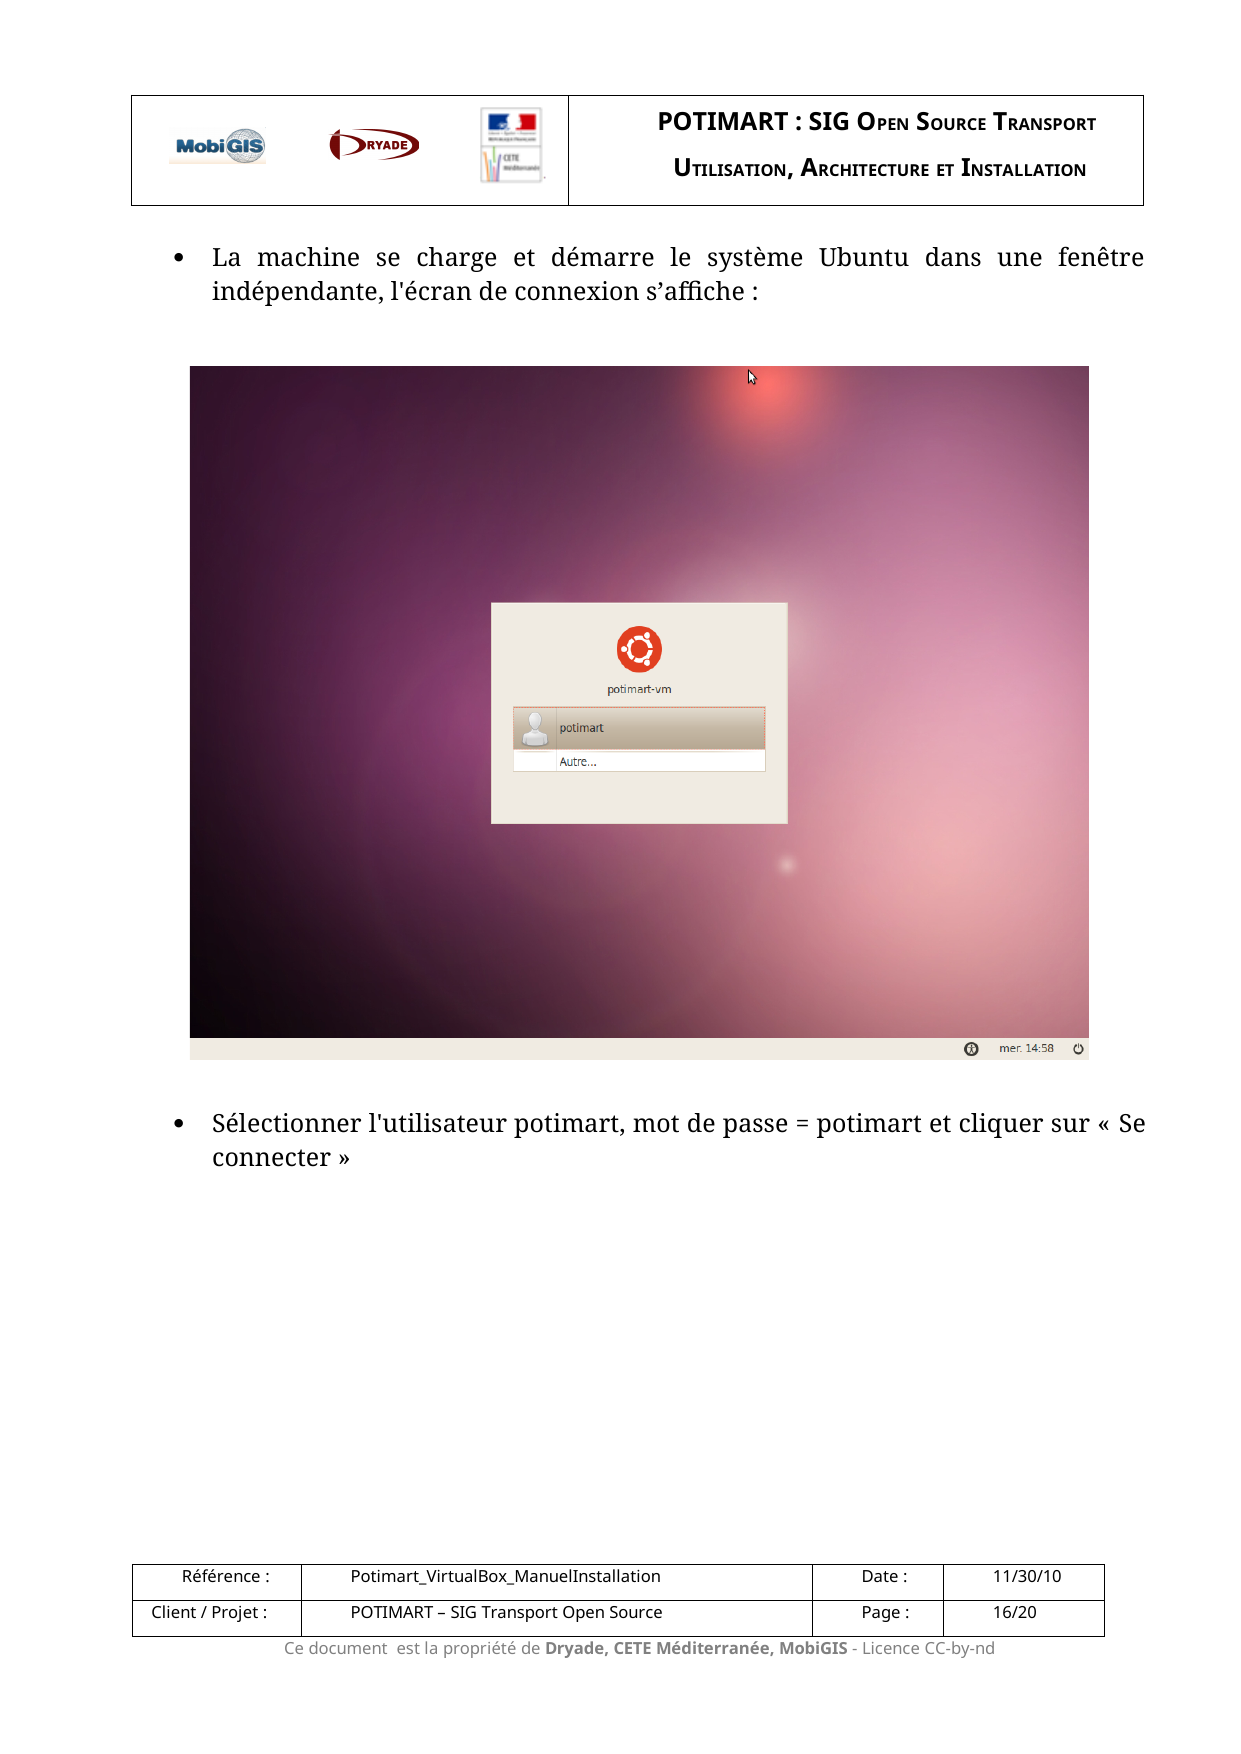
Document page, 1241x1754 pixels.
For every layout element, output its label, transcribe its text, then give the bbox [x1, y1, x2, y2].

picture [328, 129, 419, 160]
list La machine se charge et démarre le système Ubuntu dans une fenêtre indépendante, l'écran de connexion s’affiche : [174, 239, 1146, 307]
list Sélectionner l'utilisateur potimart, mot de passe = potimart et cliquer sur « Se connecter » [174, 1106, 1146, 1174]
picture [189, 366, 1089, 1060]
picture [479, 106, 546, 185]
picture [169, 127, 266, 164]
